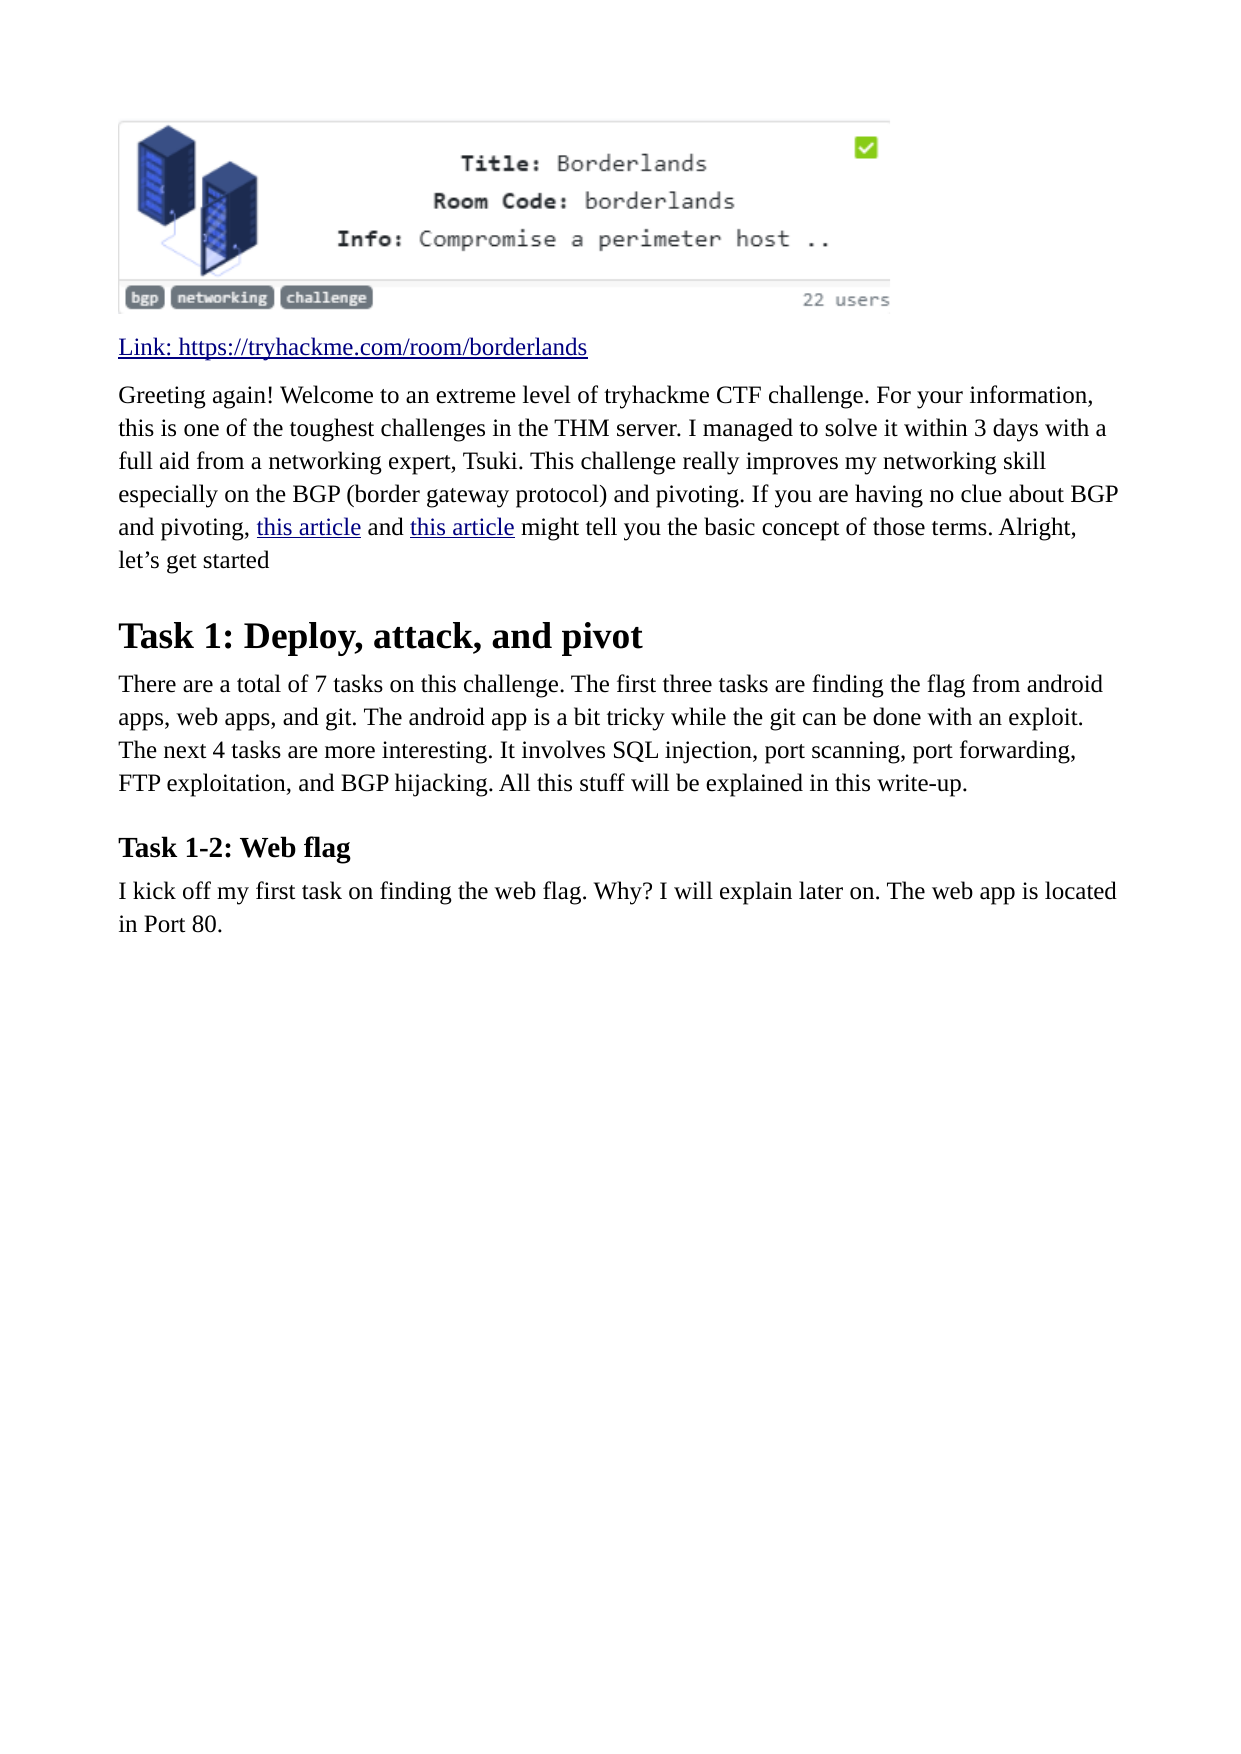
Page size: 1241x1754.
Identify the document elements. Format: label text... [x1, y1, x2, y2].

subtitle Task 1: Deploy, attack, and pivot [118, 613, 1122, 657]
text I kick off my first task on finding the web flag. Why? I will explain later on. The web app is located in Port 80. [118, 876, 1122, 938]
text There are a total of 7 tasks on this challenge. The first three tasks are finding the flag from android apps, web apps, and git. The android app is a bit tricky while the git can be done with an exploit. The next 4 tasks are more interesting. It involves SQL injection, port scanning, port forwarding, FTP exploitation, and BGP hijacking. All this stuff will be explained in this write-up. [118, 669, 1122, 797]
subtitle Task 1-2: Web flag [118, 830, 1122, 864]
text Link: https://tryhackme.com/room/borderlands [118, 332, 1122, 361]
picture [118, 118, 890, 314]
text Greeting again! Welcome to an extreme level of tryhackme CTF challenge. For your information, this is one of the toughest challenges in the THM server. I managed to solve it within 3 days with a full aid from a networking expert, Tsuki. This challenge really improves my networking skill especially on the BGP (border gateway protocol) and pivoting. If you are having no clue about BGP and pivoting, this article and this article might tell you the basic concept of those terms. Alright, let’s get started [118, 380, 1122, 574]
